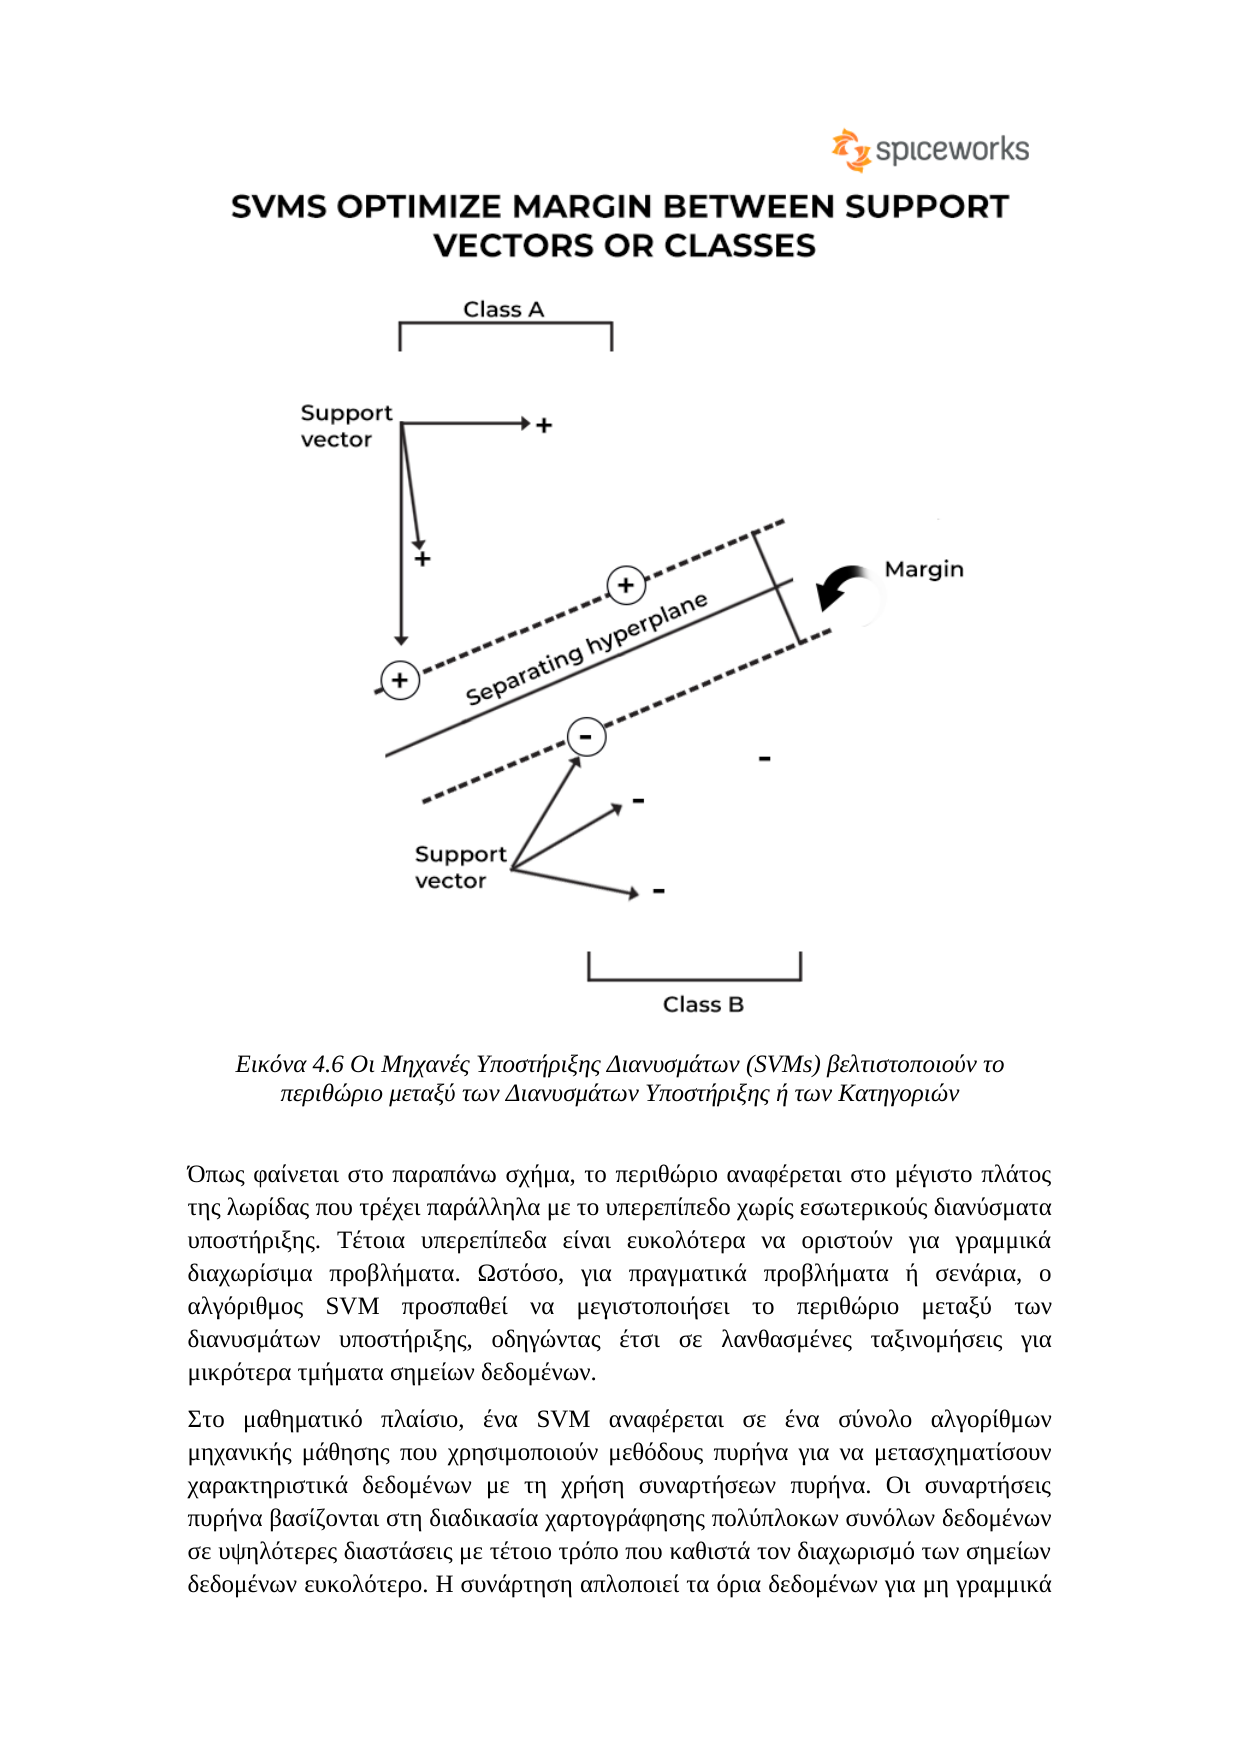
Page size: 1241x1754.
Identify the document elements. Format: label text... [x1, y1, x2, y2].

picture [187, 87, 1053, 1037]
text Στο μαθηματικό πλαίσιο, ένα SVM αναφέρεται σε ένα σύνολο αλγορίθμων μηχανικής μάθησης που χρησιμοποιούν μεθόδους πυρήνα για να μετασχηματίσουν χαρακτηριστικά δεδομένων με τη χρήση συναρτήσεων πυρήνα. Οι συναρτήσεις πυρήνα βασίζονται στη διαδικασία χαρτογράφησης πολύπλοκων συνόλων δεδομένων σε υψηλότερες διαστάσεις με τέτοιο τρόπο που καθιστά τον διαχωρισμό των σημείων δεδομένων ευκολότερο. Η συνάρτηση απλοποιεί τα όρια δεδομένων για μη γραμμικά [187, 1404, 1053, 1598]
text Όπως φαίνεται στο παραπάνω σχήμα, το περιθώριο αναφέρεται στο μέγιστο πλάτος της λωρίδας που τρέχει παράλληλα με το υπερεπίπεδο χωρίς εσωτερικούς διανύσματα υποστήριξης. Τέτοια υπερεπίπεδα είναι ευκολότερα να οριστούν για γραμμικά διαχωρίσιμα προβλήματα. Ωστόσο, για πραγματικά προβλήματα ή σενάρια, ο αλγόριθμος SVM προσπαθεί να μεγιστοποιήσει το περιθώριο μεταξύ των διανυσμάτων υποστήριξης, οδηγώντας έτσι σε λανθασμένες ταξινομήσεις για μικρότερα τμήματα σημείων δεδομένων. [187, 1159, 1053, 1386]
text Εικόνα 4.6 Οι Μηχανές Υποστήριξης Διανυσμάτων (SVMs) βελτιστοποιούν το περιθώριο μεταξύ των Διανυσμάτων Υποστήριξης ή των Κατηγοριών [187, 1037, 1053, 1107]
